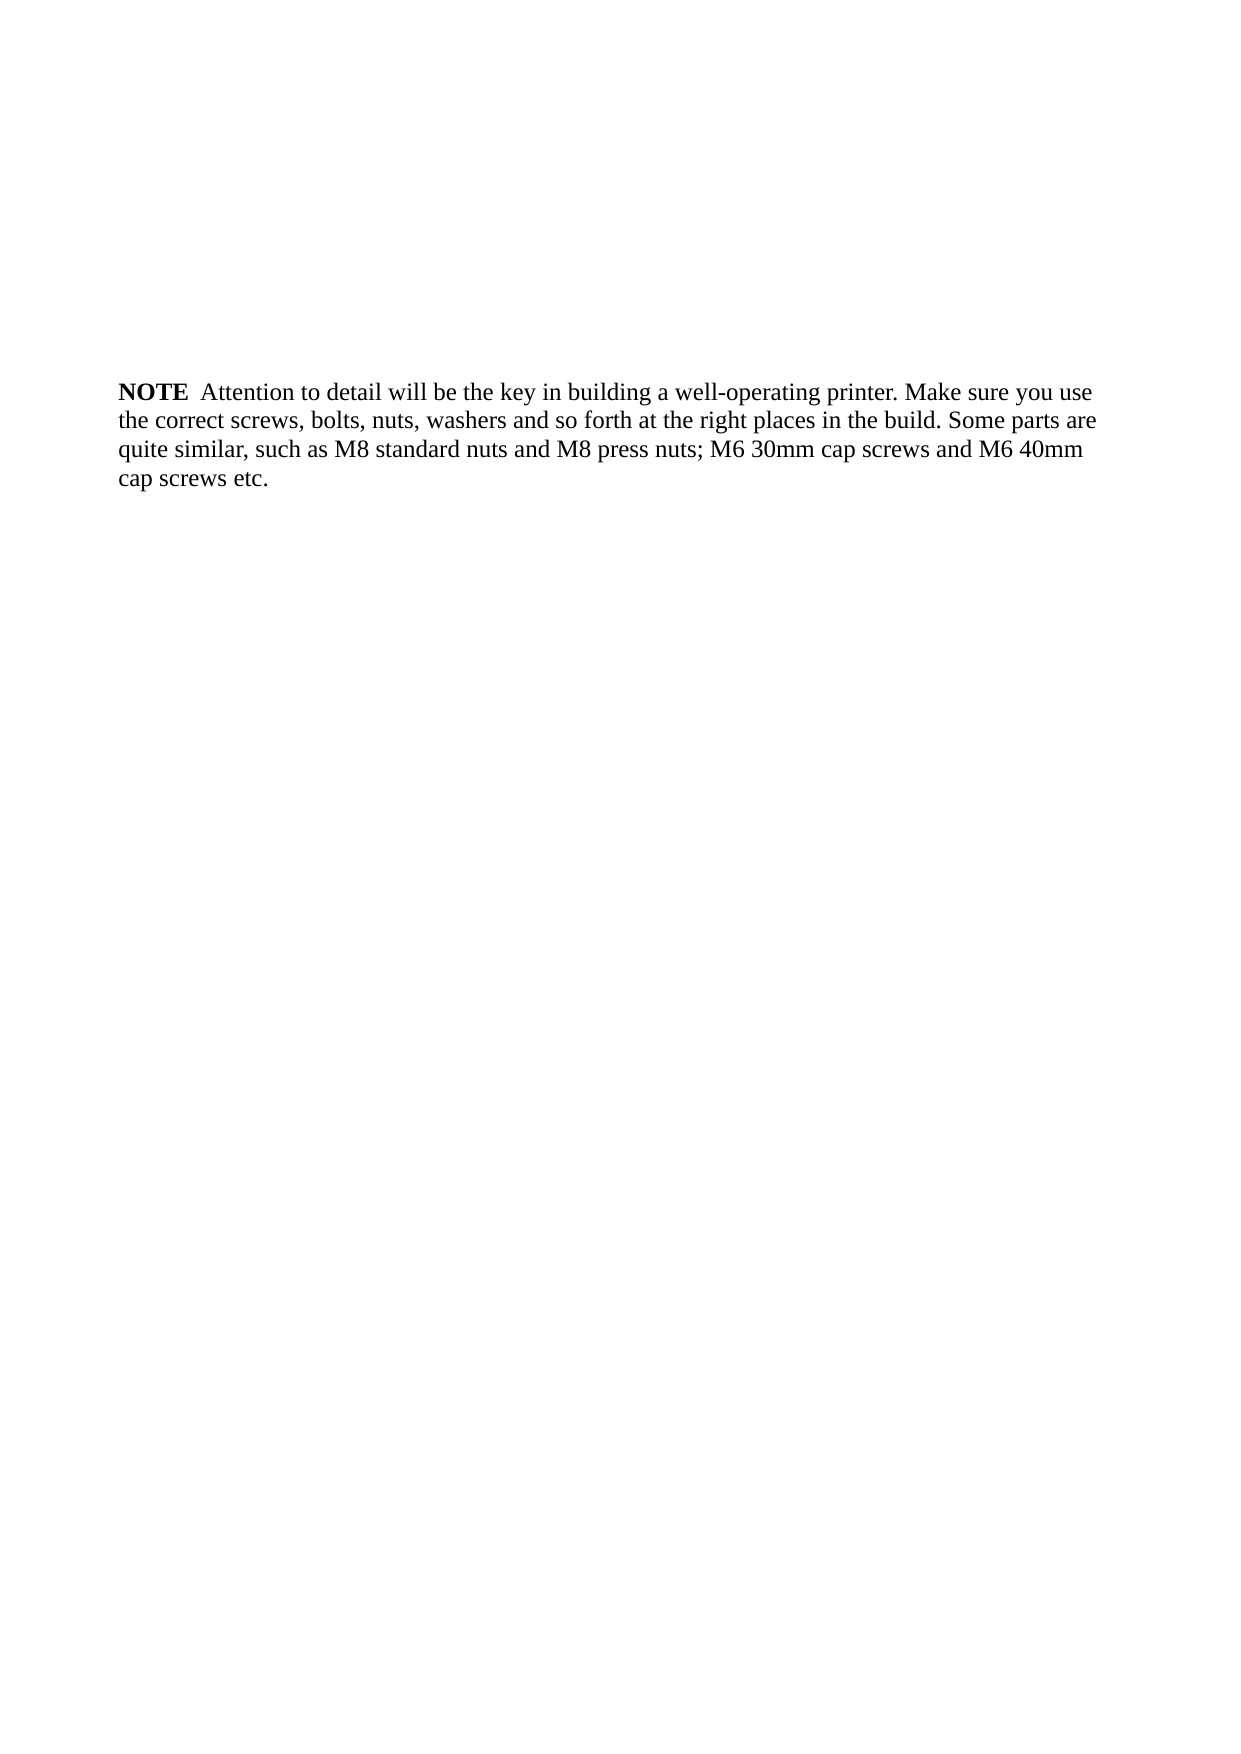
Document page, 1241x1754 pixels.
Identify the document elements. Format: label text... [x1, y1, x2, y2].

text NOTE Attention to detail will be the key in building a well-operating printer. Make sure you use the correct screws, bolts, nuts, washers and so forth at the right places in the build. Some parts are quite similar, such as M8 standard nuts and M8 press nuts; M6 30mm cap screws and M6 40mm cap screws etc. [118, 377, 1122, 492]
